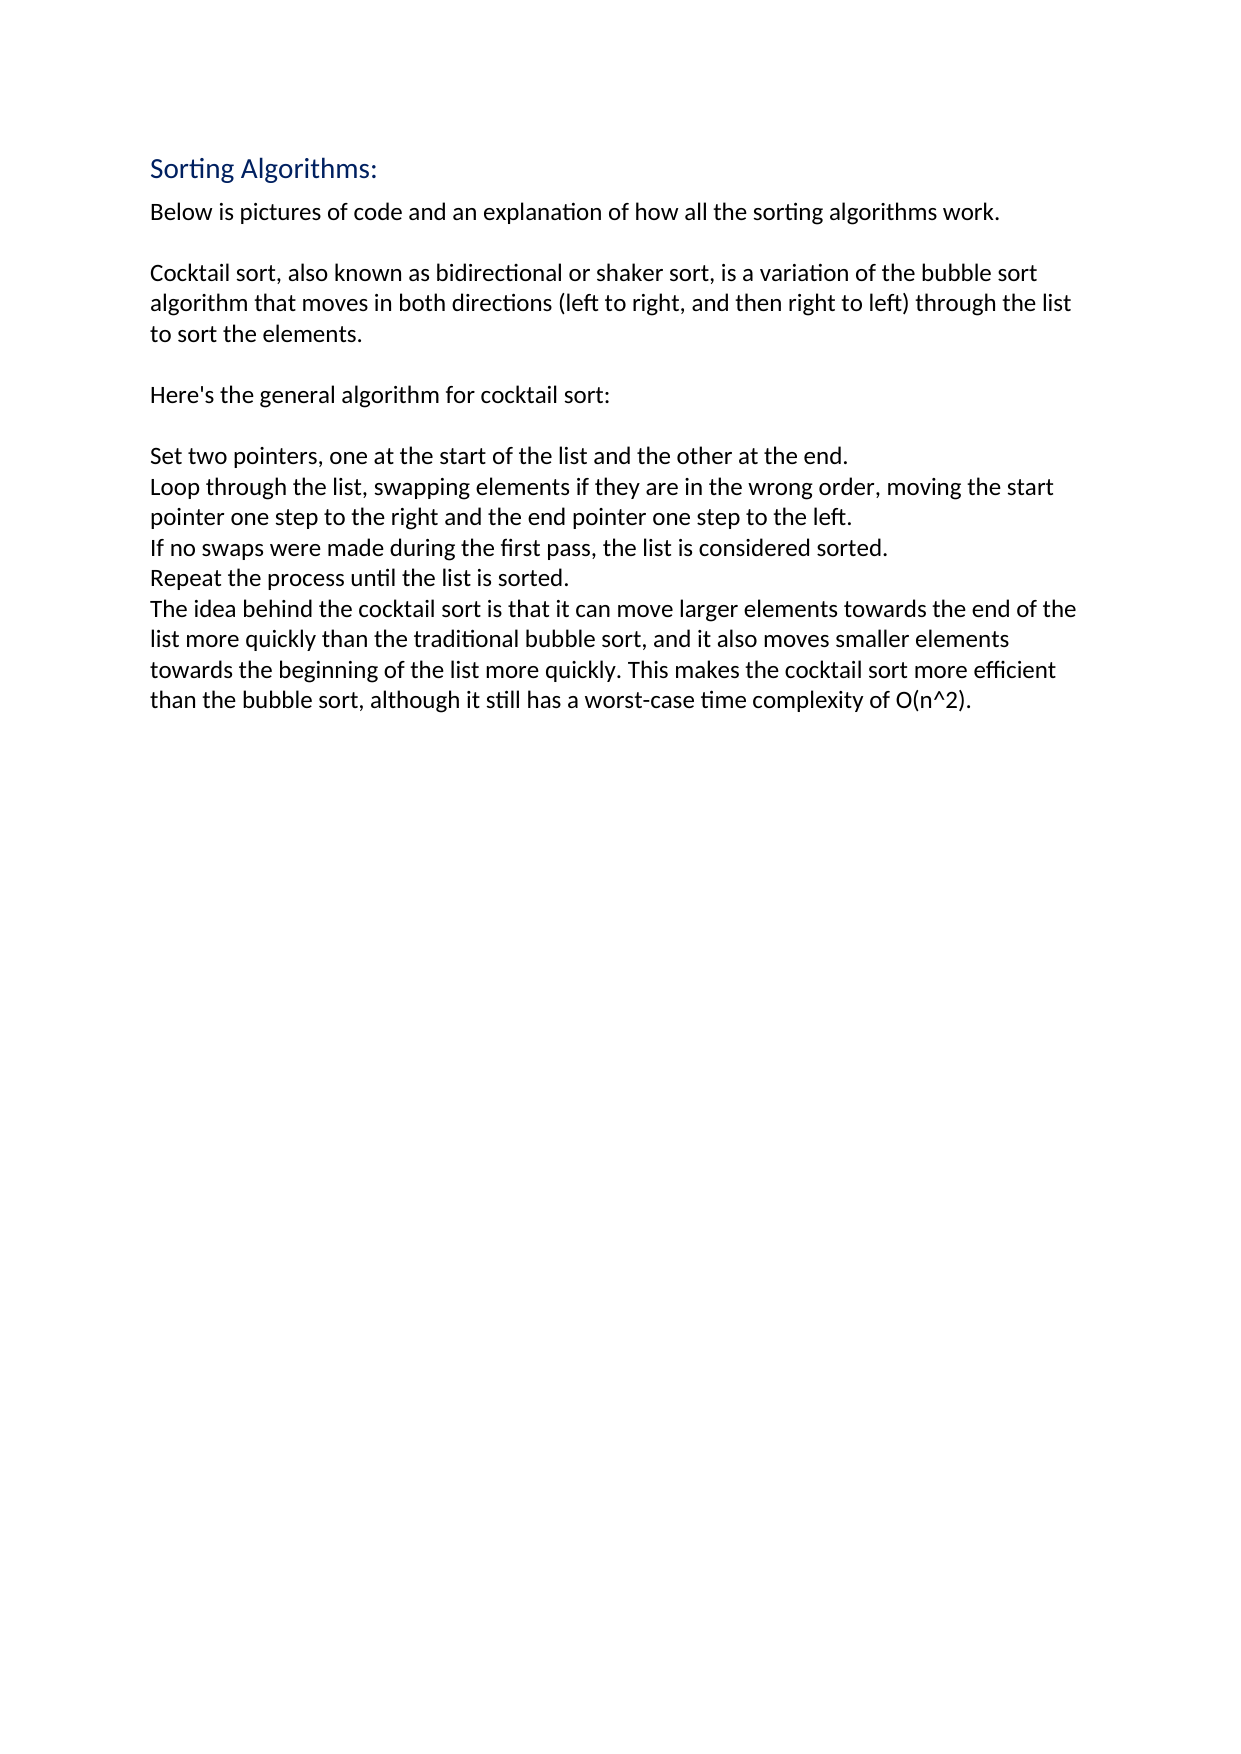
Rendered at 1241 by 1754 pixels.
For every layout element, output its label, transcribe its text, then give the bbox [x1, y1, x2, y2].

text Repeat the process until the list is sorted. [150, 562, 1090, 593]
text Loop through the list, swapping elements if they are in the wrong order, moving the start pointer one step to the right and the end pointer one step to the left. [150, 471, 1090, 532]
text If no swaps were made during the first pass, the list is considered sorted. [150, 532, 1090, 562]
text Here's the general algorithm for cocktail sort: [150, 379, 1090, 410]
text Set two pointers, one at the start of the list and the other at the end. [150, 440, 1090, 471]
text Below is pictures of code and an explanation of how all the sorting algorithms work. [150, 196, 1090, 227]
text The idea behind the cocktail sort is that it can move larger elements towards the end of the list more quickly than the traditional bubble sort, and it also moves smaller elements towards the beginning of the list more quickly. This makes the cocktail sort more efficient than the bubble sort, although it still has a worst-case time complexity of O(n^2). [150, 593, 1090, 715]
text Cocktail sort, also known as bidirectional or shaker sort, is a variation of the bubble sort algorithm that moves in both directions (left to right, and then right to left) through the list to sort the elements. [150, 257, 1090, 349]
subtitle Sorting Algorithms: [150, 150, 1090, 186]
